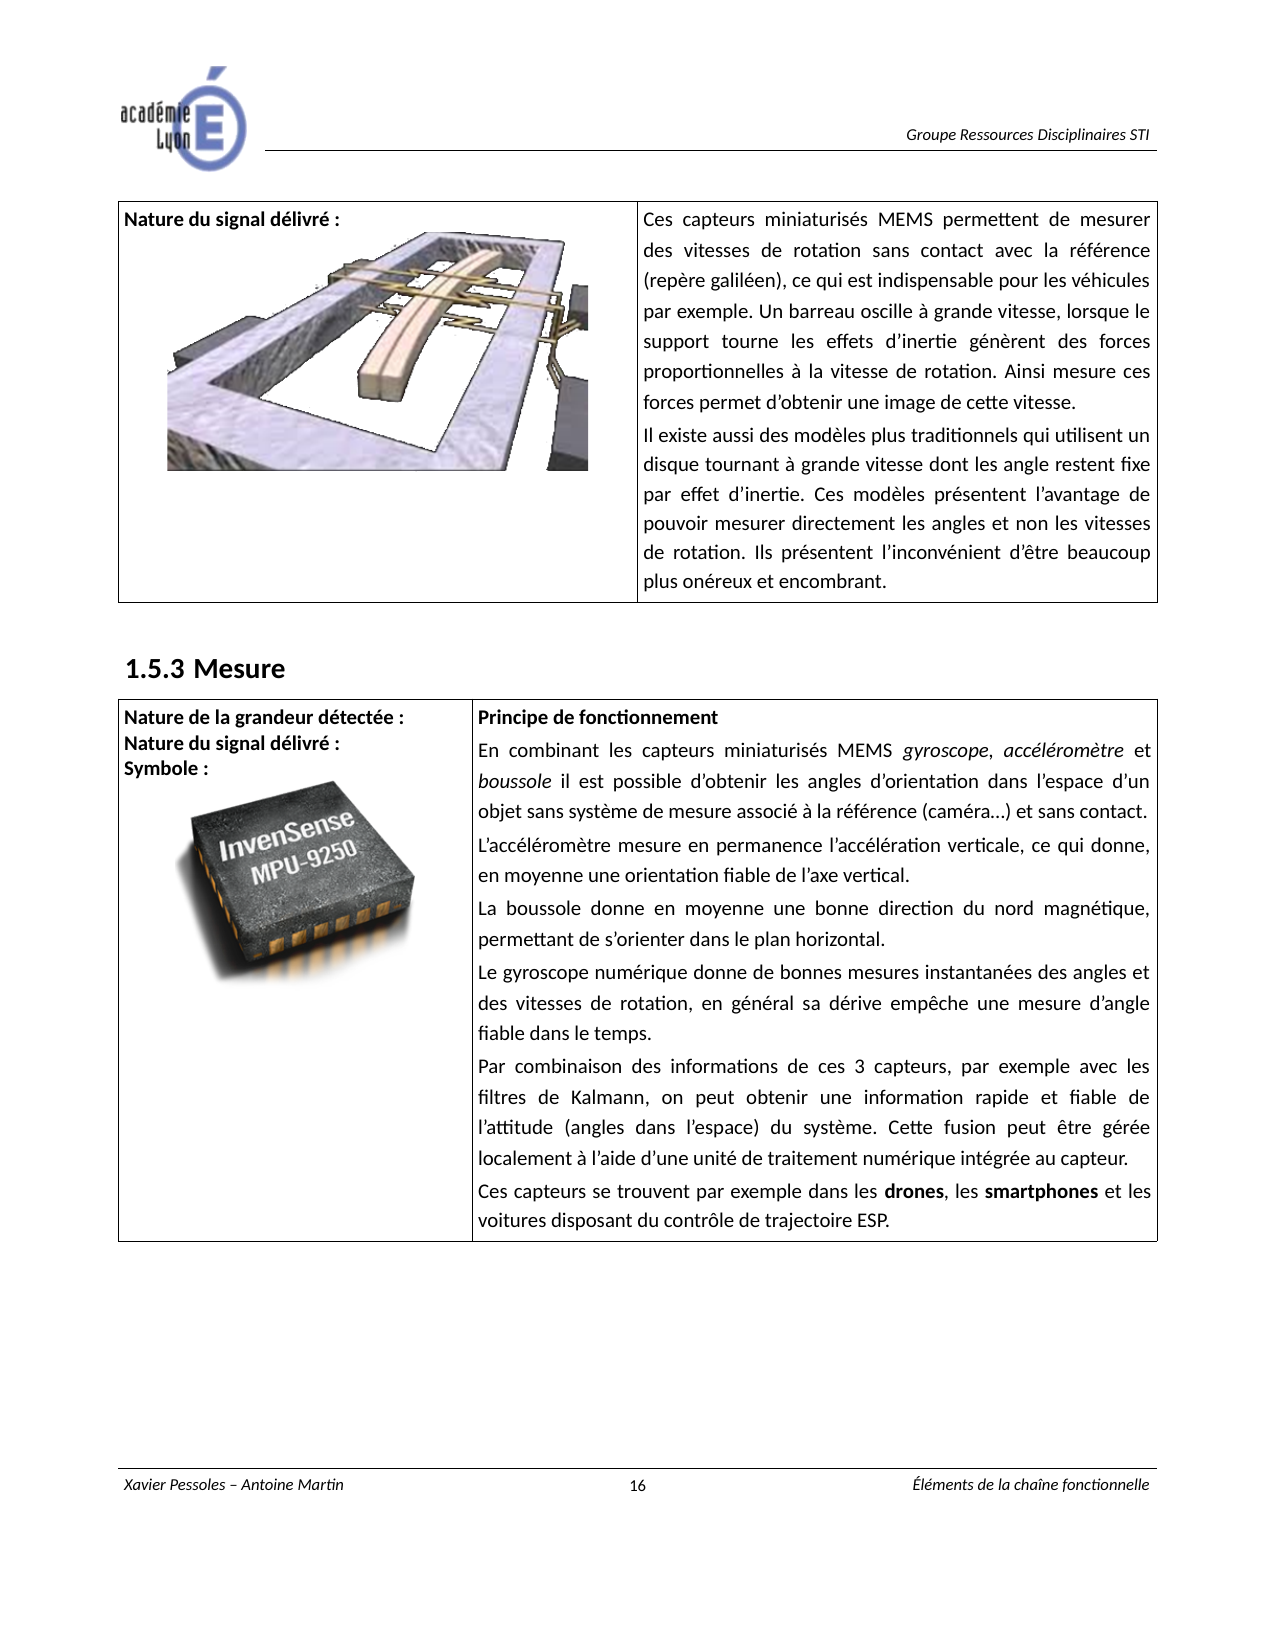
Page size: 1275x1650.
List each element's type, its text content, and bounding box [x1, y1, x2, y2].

picture [167, 232, 589, 472]
table_header Principe de fonctionnement En combinant les capteurs miniaturisés MEMS gyroscope, accéléromètre et boussole il est possible d’obtenir les angles d’orientation dans l’espace d’un objet sans système de mesure associé à la référence (caméra…) et sans contact. L’accéléromètre mesure en permanence l’accélération verticale, ce qui donne, en moyenne une orientation fiable de l’axe vertical. La boussole donne en moyenne une bonne direction du nord magnétique, permettant de s’orienter dans le plan horizontal. Le gyroscope numérique donne de bonnes mesures instantanées des angles et des vitesses de rotation, en général sa dérive empêche une mesure d’angle fiable dans le temps. Par combinaison des informations de ces 3 capteurs, par exemple avec les filtres de Kalmann, on peut obtenir une information rapide et fiable de l’attitude (angles dans l’espace) du système. Cette fusion peut être gérée localement à l’aide d’une unité de traitement numérique intégrée au capteur. Ces capteurs se trouvent par exemple dans les drones, les smartphones et les voitures disposant du contrôle de trajectoire ESP. [473, 700, 1157, 1241]
subtitle Mesure [118, 650, 1157, 686]
table_header Nature du signal délivré : [119, 202, 637, 602]
table_header Ces capteurs miniaturisés MEMS permettent de mesurer des vitesses de rotation sans contact avec la référence (repère galiléen), ce qui est indispensable pour les véhicules par exemple. Un barreau oscille à grande vitesse, lorsque le support tourne les effets d’inertie génèrent des forces proportionnelles à la vitesse de rotation. Ainsi mesure ces forces permet d’obtenir une image de cette vitesse. Il existe aussi des modèles plus traditionnels qui utilisent un disque tournant à grande vitesse dont les angle restent fixe par effet d’inertie. Ces modèles présentent l’avantage de pouvoir mesurer directement les angles et non les vitesses de rotation. Ils présentent l’inconvénient d’être beaucoup plus onéreux et encombrant. [638, 202, 1157, 602]
picture [174, 780, 416, 991]
table_header Nature de la grandeur détectée : Nature du signal délivré : Symbole : [119, 700, 472, 1241]
picture [121, 66, 247, 173]
